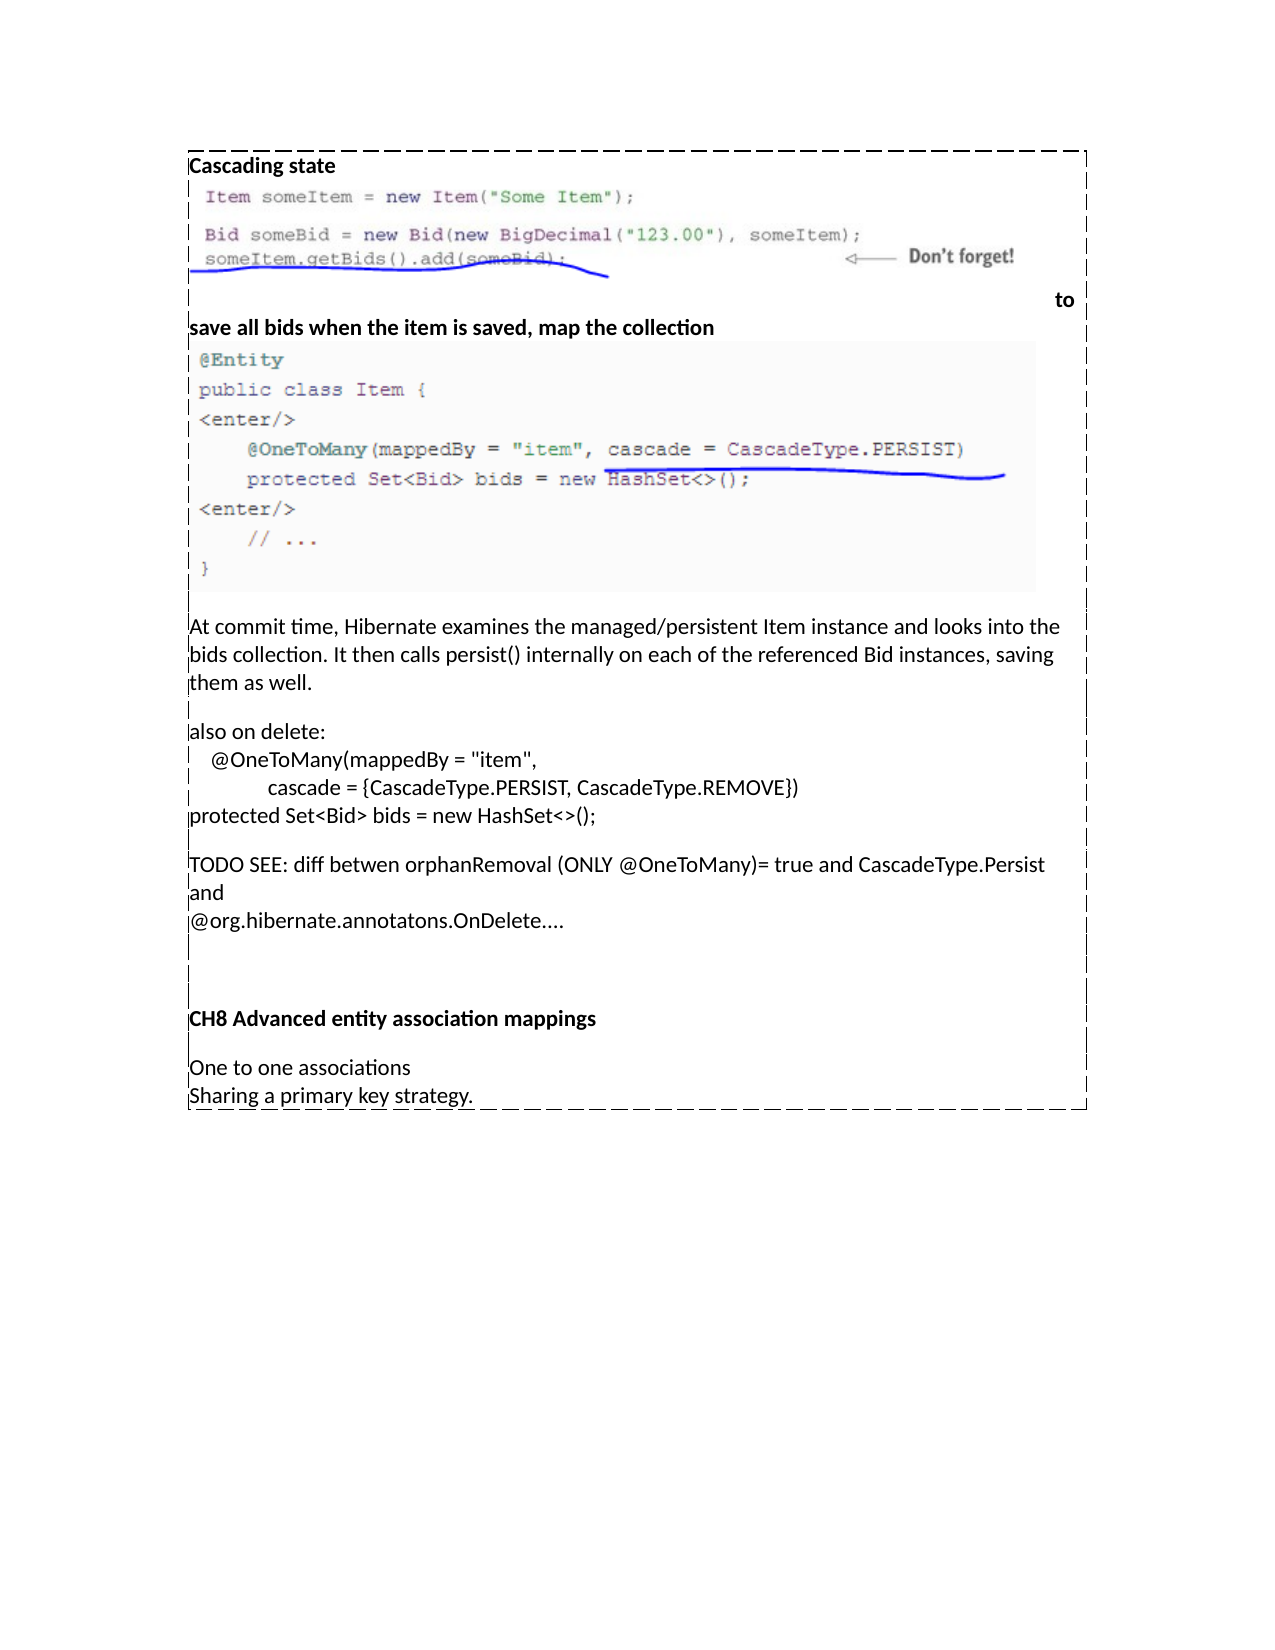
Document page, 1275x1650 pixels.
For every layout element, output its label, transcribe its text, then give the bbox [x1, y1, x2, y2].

text Cascading state to save all bids when the item is saved, map the collection [187, 150, 1087, 591]
text At commit time, Hibernate examines the managed/persistent Item instance and looks into the bids collection. It then calls persist() internally on each of the referenced Bid instances, saving them as well. [187, 611, 1087, 696]
text One to one associations Sharing a primary key strategy. [187, 1051, 1087, 1110]
text also on delete: @OneToMany(mappedBy = "item", cascade = {CascadeType.PERSIST, CascadeType.REMOVE}) protected Set<Bid> bids = new HashSet<>(); [187, 716, 1087, 829]
text TODO SEE: diff betwen orphanRemoval (ONLY @OneToMany)= true and CascadeType.Persist and @org.hibernate.annotatons.OnDelete.... [187, 848, 1087, 934]
text CH8 Advanced entity association mappings [187, 1002, 1087, 1032]
